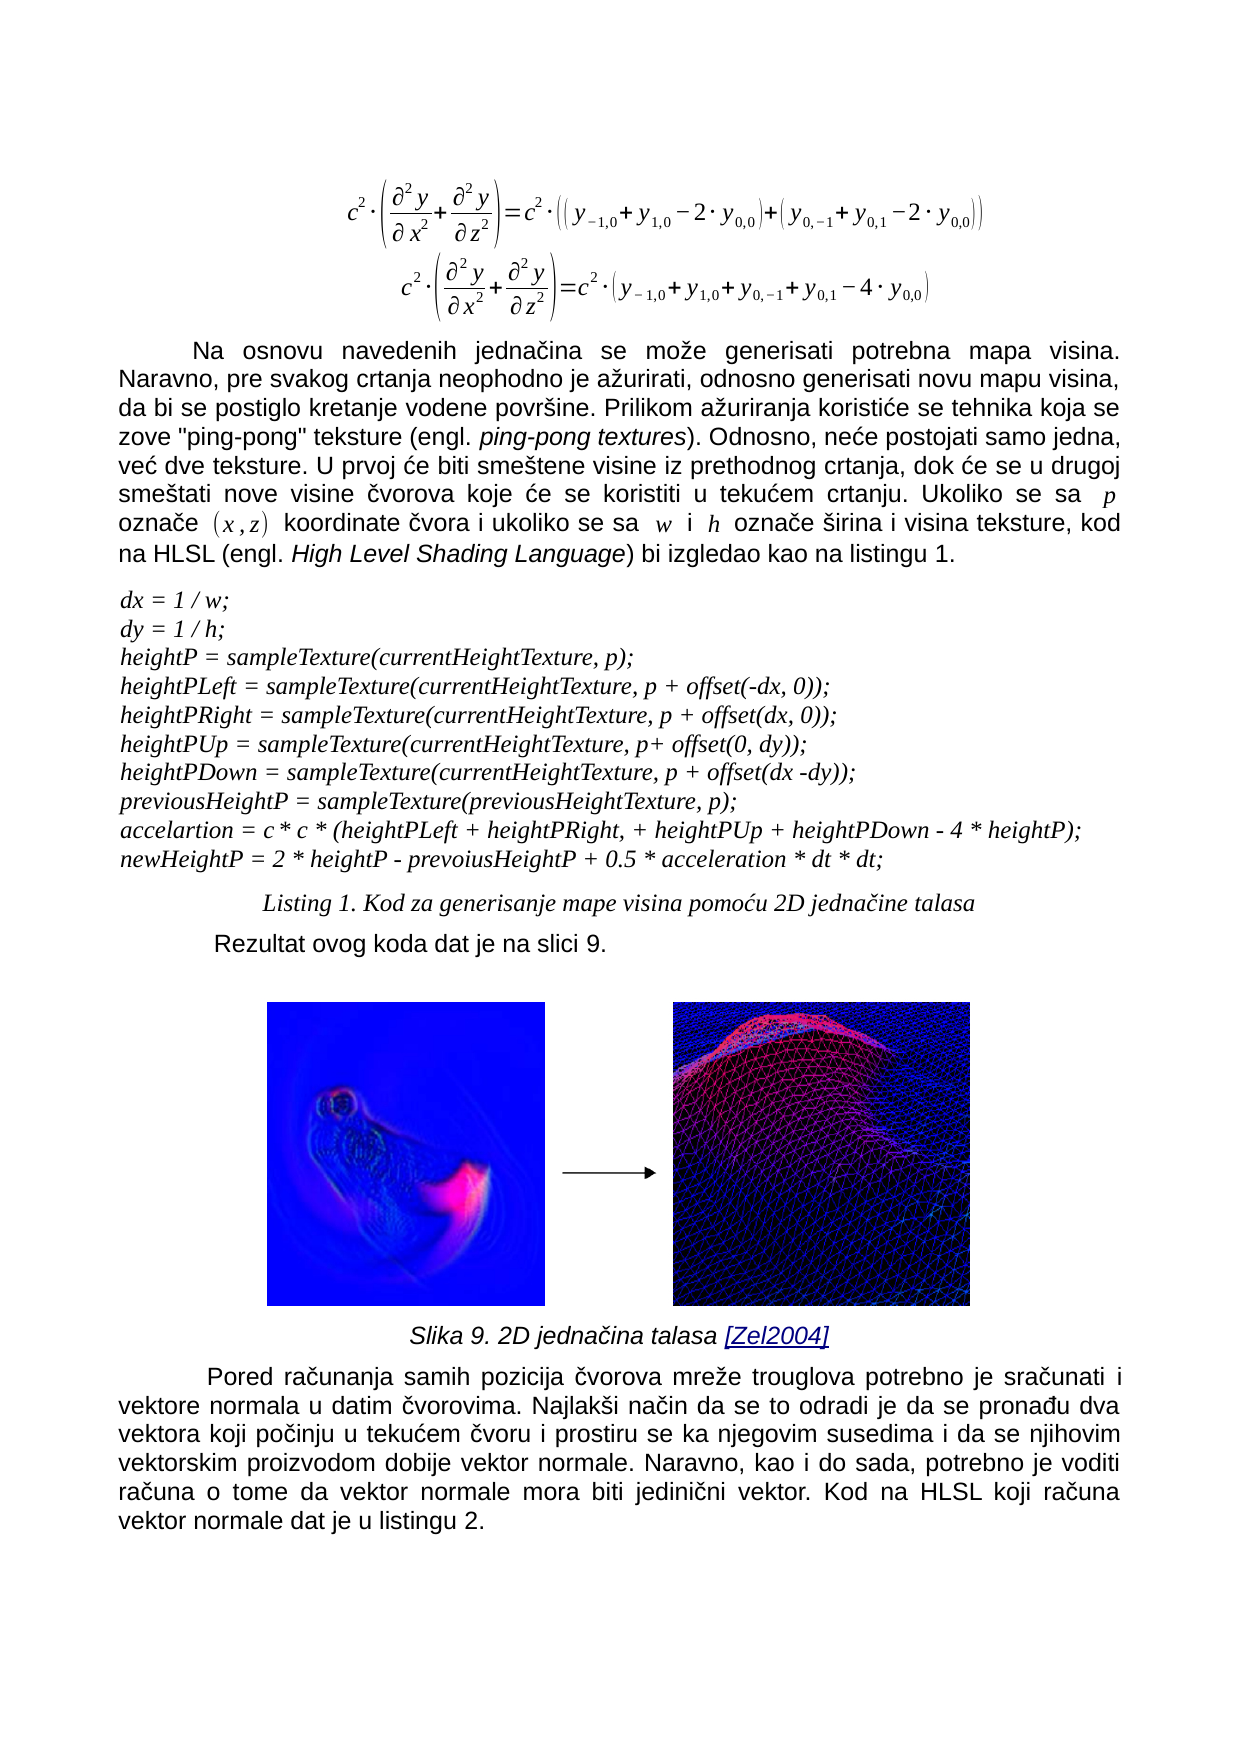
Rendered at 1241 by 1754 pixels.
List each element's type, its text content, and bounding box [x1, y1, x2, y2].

text Rezultat ovog koda dat je na slici 9. [118, 579, 1122, 958]
picture [261, 992, 979, 1322]
text Slika 9. 2D jednačina talasa [Zel2004] [261, 1322, 979, 1350]
text Na osnovu navedenih jednačina se može generisati potrebna mapa visina. Naravno, pre svakog crtanja neophodno je ažurirati, odnosno generisati novu mapu visina, da bi se postiglo kretanje vodene površine. Prilikom ažuriranja koristiće se tehnika koja se zove "ping-pong" teksture (engl. ping-pong textures). Odnosno, neće postojati samo jedna, već dve teksture. U prvoj će biti smeštene visine iz prethodnog crtanja, dok će se u drugoj smeštati nove visine čvorova koje će se koristiti u tekućem crtanju. Ukoliko se sa označe koordinate čvora i ukoliko se sa i označe širina i visina teksture, kod na HLSL (engl. High Level Shading Language) bi izgledao kao na listingu 1. [118, 336, 1122, 567]
list Listing 1. Kod za generisanje mape visina pomoću 2D jednačine talasa [120, 597, 1120, 917]
text Pored računanja samih pozicija čvorova mreže trouglova potrebno je sračunati i vektore normala u datim čvorovima. Najlakši način da se to odradi je da se pronađu dva vektora koji počinju u tekućem čvoru i prostiru se ka njegovim susedima i da se njihovim vektorskim proizvodom dobije vektor normale. Naravno, kao i do sada, potrebno je voditi računa o tome da vektor normale mora biti jedinični vektor. Kod na HLSL koji računa vektor normale dat je u listingu 2. [118, 969, 1122, 1534]
